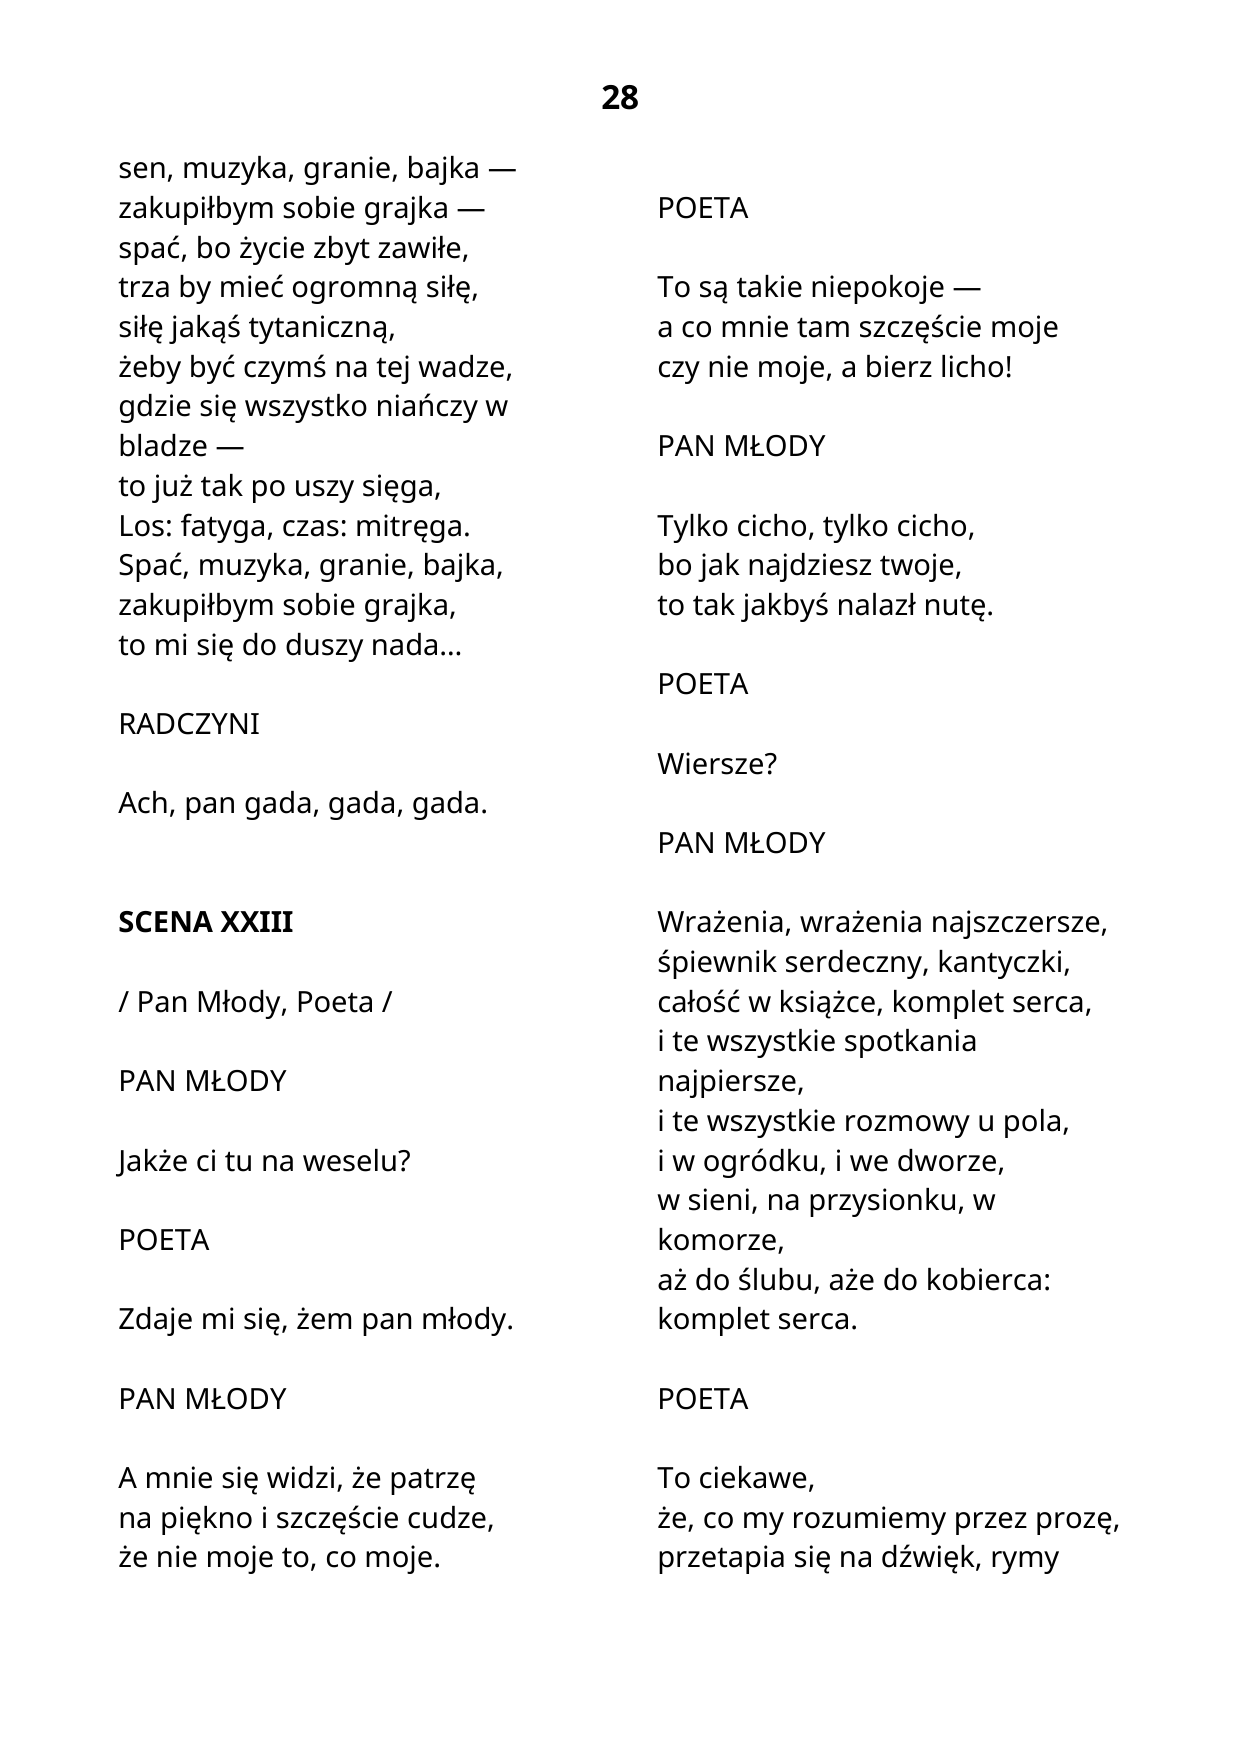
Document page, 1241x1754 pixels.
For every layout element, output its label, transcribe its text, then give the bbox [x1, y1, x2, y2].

text to tak jakbyś nalazł nutę. [657, 584, 1122, 624]
text sen, muzyka, granie, bajka — [118, 148, 583, 187]
text na piękno i szczęście cudze, [118, 1497, 583, 1537]
text a co mnie tam szczęście moje [657, 306, 1122, 346]
text Jakże ci tu na weselu? [118, 1140, 583, 1179]
text PAN MŁODY [657, 425, 1122, 465]
text i w ogródku, i we dworze, [657, 1140, 1122, 1179]
text że, co my rozumiemy przez prozę, [657, 1497, 1122, 1537]
text RADCZYNI [118, 703, 583, 743]
text zakupiłbym sobie grajka, [118, 584, 583, 624]
text siłę jakąś tytaniczną, [118, 306, 583, 346]
text Ach, pan gada, gada, gada. [118, 783, 583, 822]
text gdzie się wszystko niańczy w bladze — [118, 386, 583, 465]
text komplet serca. [657, 1298, 1122, 1338]
text czy nie moje, a bierz licho! [657, 346, 1122, 386]
text To są takie niepokoje — [657, 267, 1122, 306]
text bo jak najdziesz twoje, [657, 544, 1122, 584]
text i te wszystkie rozmowy u pola, [657, 1100, 1122, 1140]
text SCENA XXIII [118, 902, 583, 941]
text żeby być czymś na tej wadze, [118, 346, 583, 386]
text Wrażenia, wrażenia najszczersze, [657, 902, 1122, 941]
text Tylko cicho, tylko cicho, [657, 505, 1122, 544]
text to mi się do duszy nada… [118, 624, 583, 663]
text w sieni, na przysionku, w komorze, [657, 1179, 1122, 1259]
text że nie moje to, co moje. [118, 1537, 583, 1576]
text zakupiłbym sobie grajka — [118, 187, 583, 227]
text przetapia się na dźwięk, rymy [657, 1537, 1122, 1576]
text POETA [657, 1378, 1122, 1418]
text Zdaje mi się, żem pan młody. [118, 1298, 583, 1338]
text Wiersze? [657, 743, 1122, 783]
text A mnie się widzi, że patrzę [118, 1457, 583, 1497]
text PAN MŁODY [118, 1378, 583, 1418]
text to już tak po uszy sięga, [118, 465, 583, 505]
text trza by mieć ogromną siłę, [118, 267, 583, 306]
text POETA [657, 663, 1122, 703]
text Los: fatyga, czas: mitręga. [118, 505, 583, 544]
text i te wszystkie spotkania najpiersze, [657, 1021, 1122, 1100]
text PAN MŁODY [118, 1060, 583, 1100]
text POETA [657, 187, 1122, 227]
text To ciekawe, [657, 1457, 1122, 1497]
text Spać, muzyka, granie, bajka, [118, 544, 583, 584]
text śpiewnik serdeczny, kantyczki, [657, 941, 1122, 981]
text całość w książce, komplet serca, [657, 981, 1122, 1021]
text spać, bo życie zbyt zawiłe, [118, 227, 583, 267]
text PAN MŁODY [657, 822, 1122, 862]
text / Pan Młody, Poeta / [118, 981, 583, 1021]
text POETA [118, 1219, 583, 1259]
text aż do ślubu, aże do kobierca: [657, 1259, 1122, 1298]
